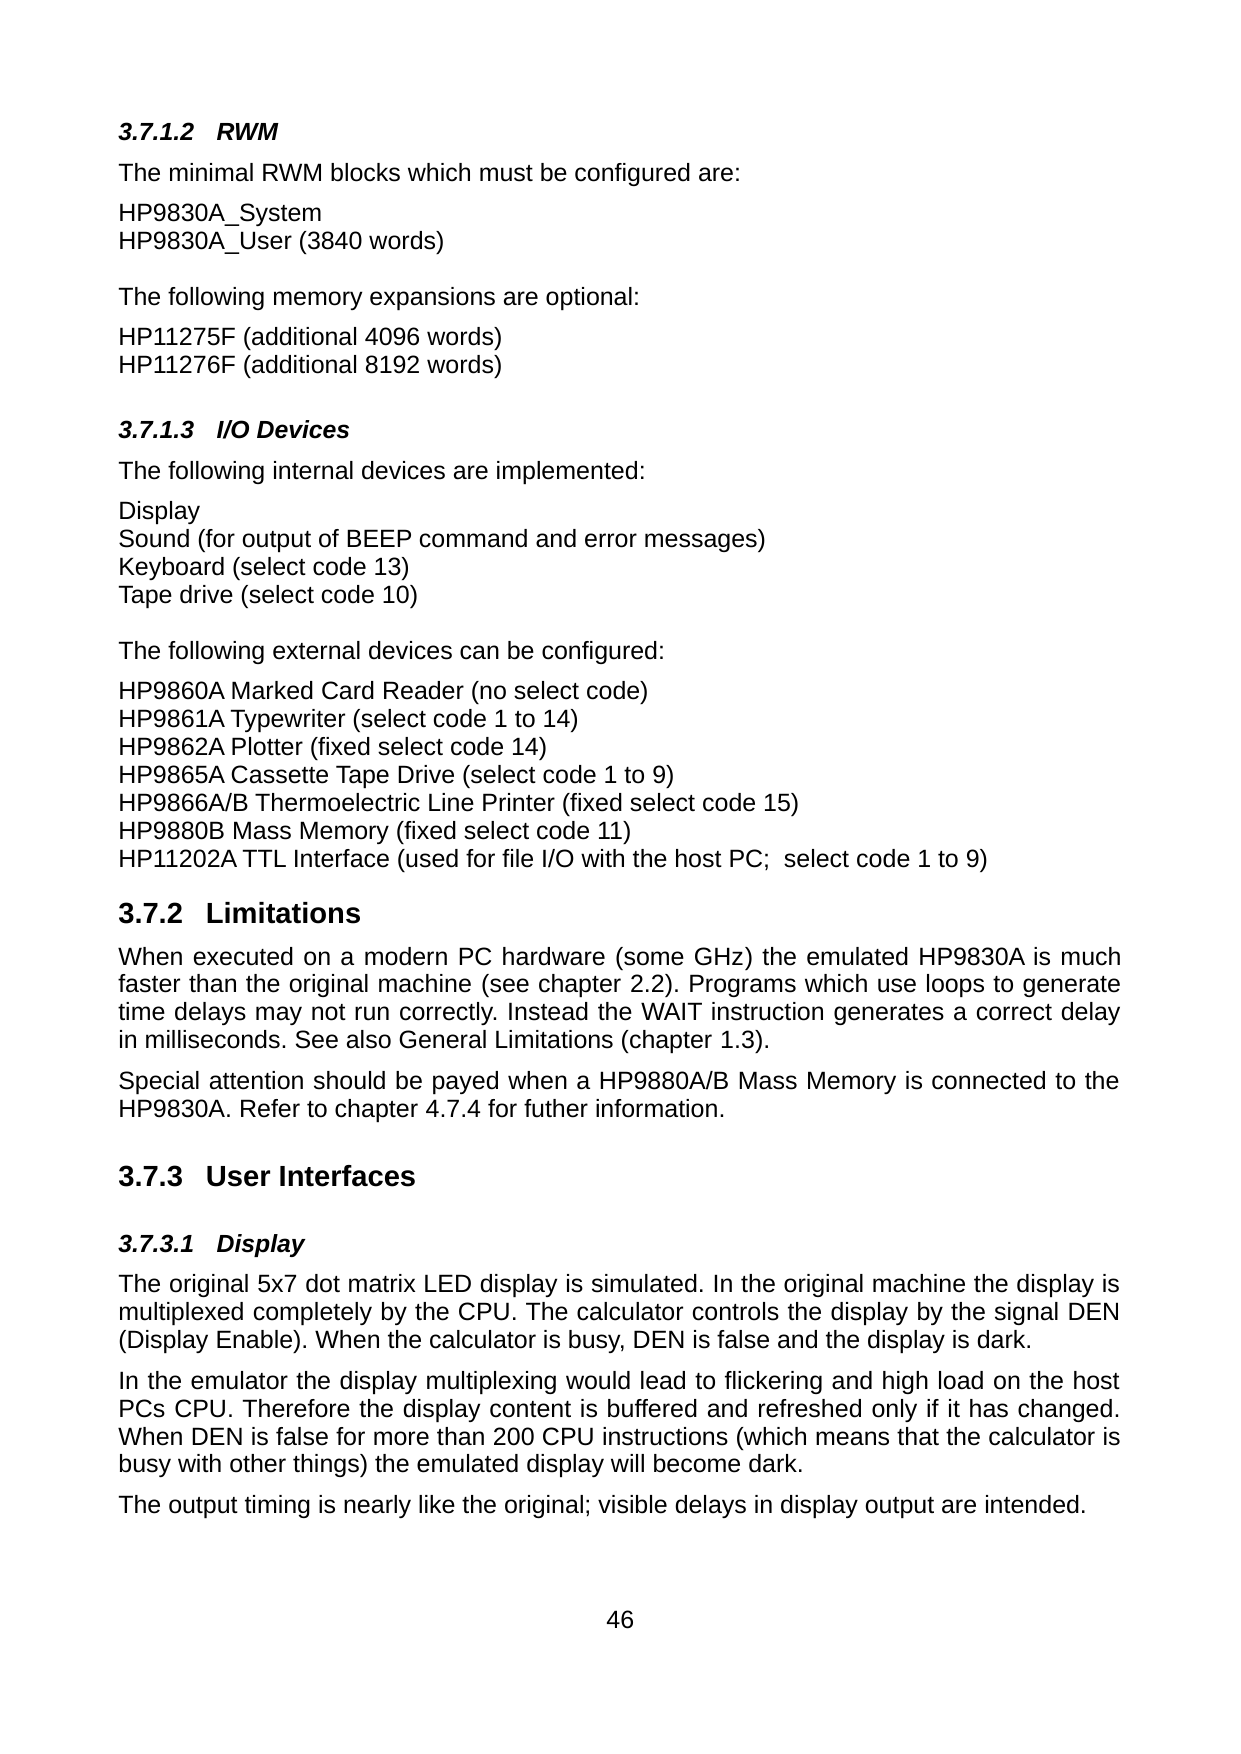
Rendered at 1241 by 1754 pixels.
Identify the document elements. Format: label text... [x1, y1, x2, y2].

text HP9861A Typewriter (select code 1 to 14) [118, 705, 1122, 733]
subtitle Limitations [118, 897, 1122, 930]
text HP9880B Mass Memory (fixed select code 11) [118, 816, 1122, 844]
text HP9862A Plotter (fixed select code 14) [118, 733, 1122, 761]
text Display [118, 497, 1122, 525]
text Tape drive (select code 10) [118, 581, 1122, 608]
text HP9865A Cassette Tape Drive (select code 1 to 9) [118, 761, 1122, 788]
text When executed on a modern PC hardware (some GHz) the emulated HP9830A is much faster than the original machine (see chapter 2.2). Programs which use loops to generate time delays may not run correctly. Instead the WAIT instruction generates a correct delay in milliseconds. See also General Limitations (chapter 1.3). [118, 942, 1122, 1054]
text The following external devices can be configured: [118, 636, 1122, 664]
subtitle I/O Devices [118, 416, 1122, 444]
text The following memory expansions are optional: [118, 282, 1122, 310]
text Keyboard (select code 13) [118, 553, 1122, 581]
text HP9830A_System HP9830A_User (3840 words) [118, 199, 1122, 254]
subtitle Display [118, 1230, 1122, 1258]
text HP11202A TTL Interface (used for file I/O with the host PC; select code 1 to 9) [118, 844, 1122, 872]
text Special attention should be payed when a HP9880A/B Mass Memory is connected to the HP9830A. Refer to chapter 4.7.4 for futher information. [118, 1067, 1122, 1122]
text HP11275F (additional 4096 words) [118, 323, 1122, 351]
text The output timing is nearly like the original; visible delays in display output are intended. [118, 1491, 1122, 1518]
text HP9866A/B Thermoelectric Line Printer (fixed select code 15) [118, 788, 1122, 816]
text Sound (for output of BEEP command and error messages) [118, 525, 1122, 553]
text HP11276F (additional 8192 words) [118, 351, 1122, 379]
text In the emulator the display multiplexing would lead to flickering and high load on the host PCs CPU. Therefore the display content is buffered and refreshed only if it has changed. When DEN is false for more than 200 CPU instructions (which means that the calculator is busy with other things) the emulated display will become dark. [118, 1366, 1122, 1478]
subtitle User Interfaces [118, 1160, 1122, 1192]
text HP9860A Marked Card Reader (no select code) [118, 677, 1122, 705]
subtitle RWM [118, 118, 1122, 146]
text The minimal RWM blocks which must be configured are: [118, 158, 1122, 186]
text The following internal devices are implemented: [118, 456, 1122, 484]
text The original 5x7 dot matrix LED display is simulated. In the original machine the display is multiplexed completely by the CPU. The calculator controls the display by the signal DEN (Display Enable). When the calculator is busy, DEN is false and the display is dark. [118, 1270, 1122, 1354]
